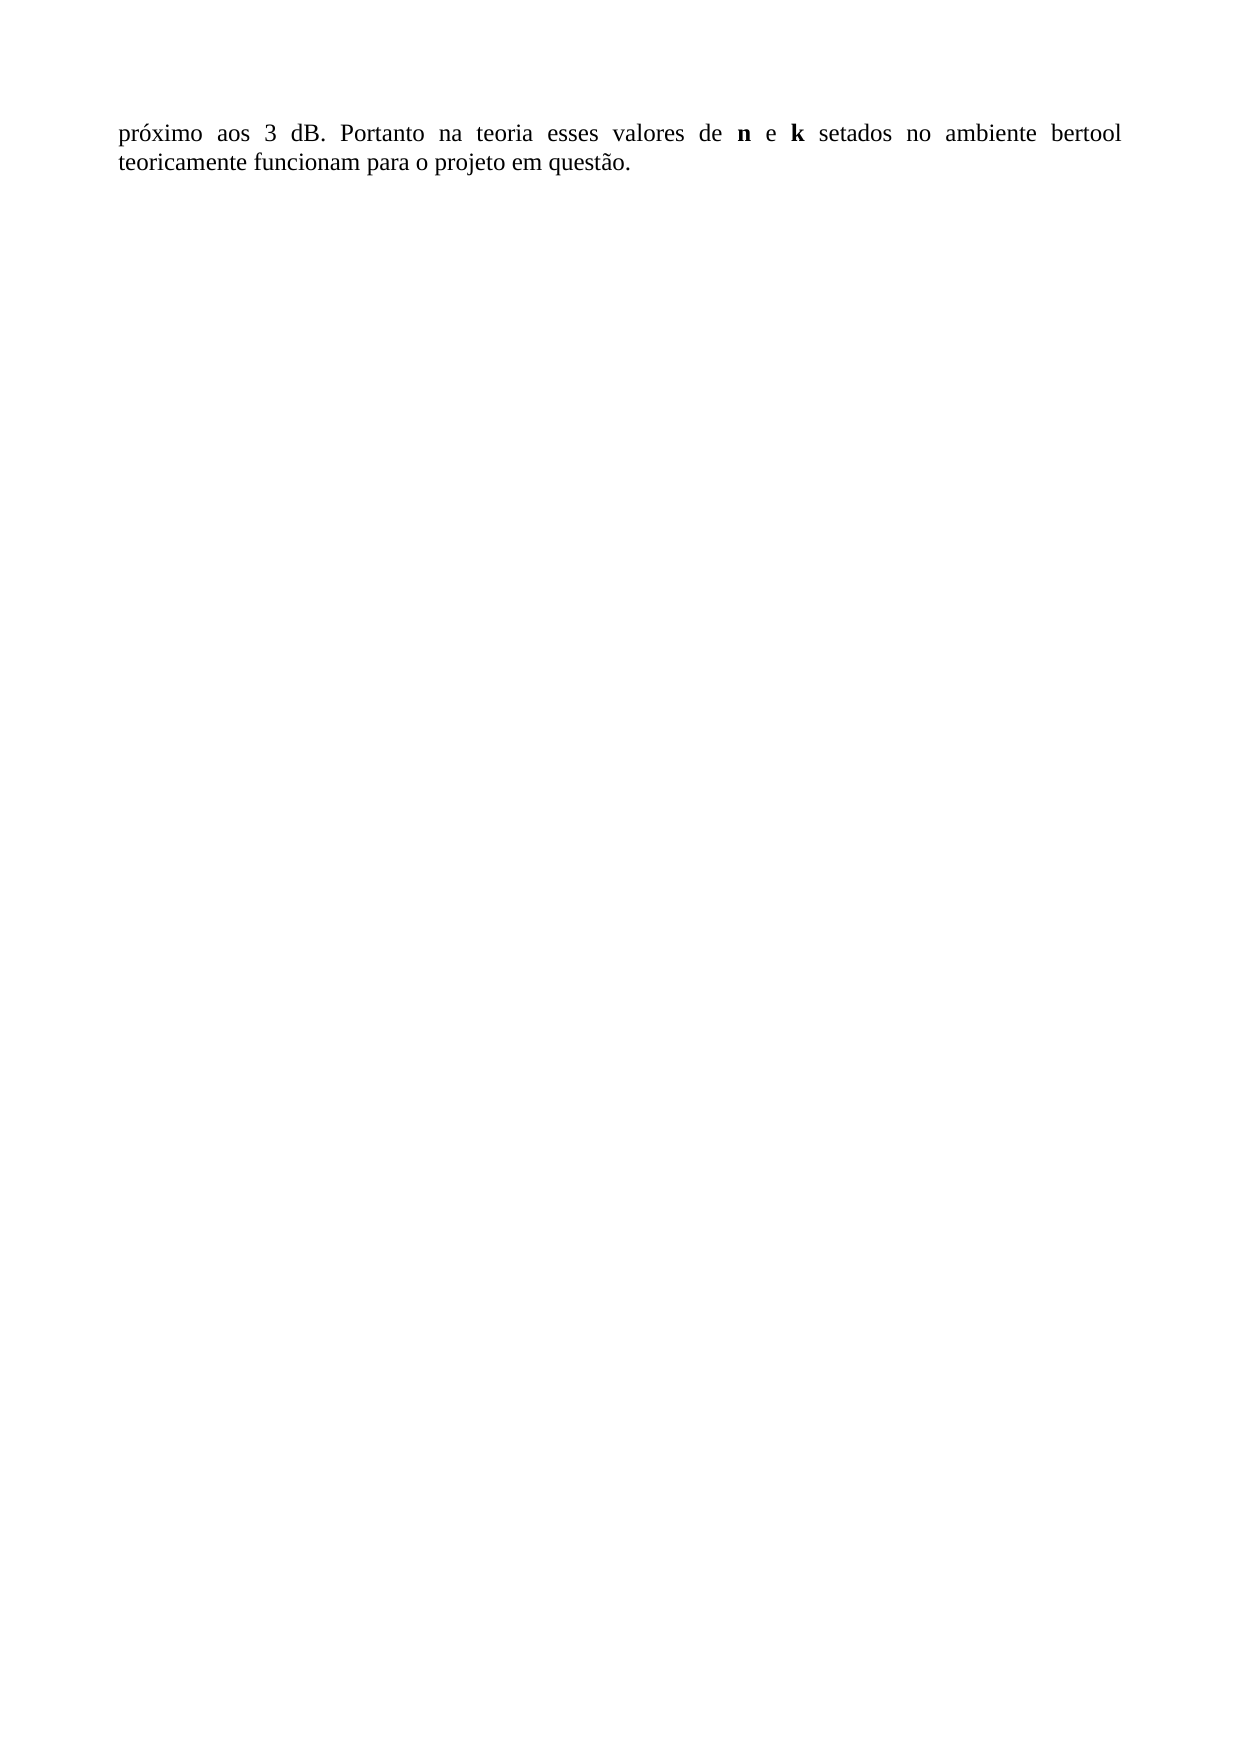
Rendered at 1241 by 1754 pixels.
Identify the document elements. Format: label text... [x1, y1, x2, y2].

text Pela figura 2 podemos ver que o ganho do canal não codificado para o codificado é um valor próximo aos 3 dB. Portanto na teoria esses valores de n e k setados no ambiente bertool teoricamente funcionam para o projeto em questão. [118, 118, 1122, 176]
